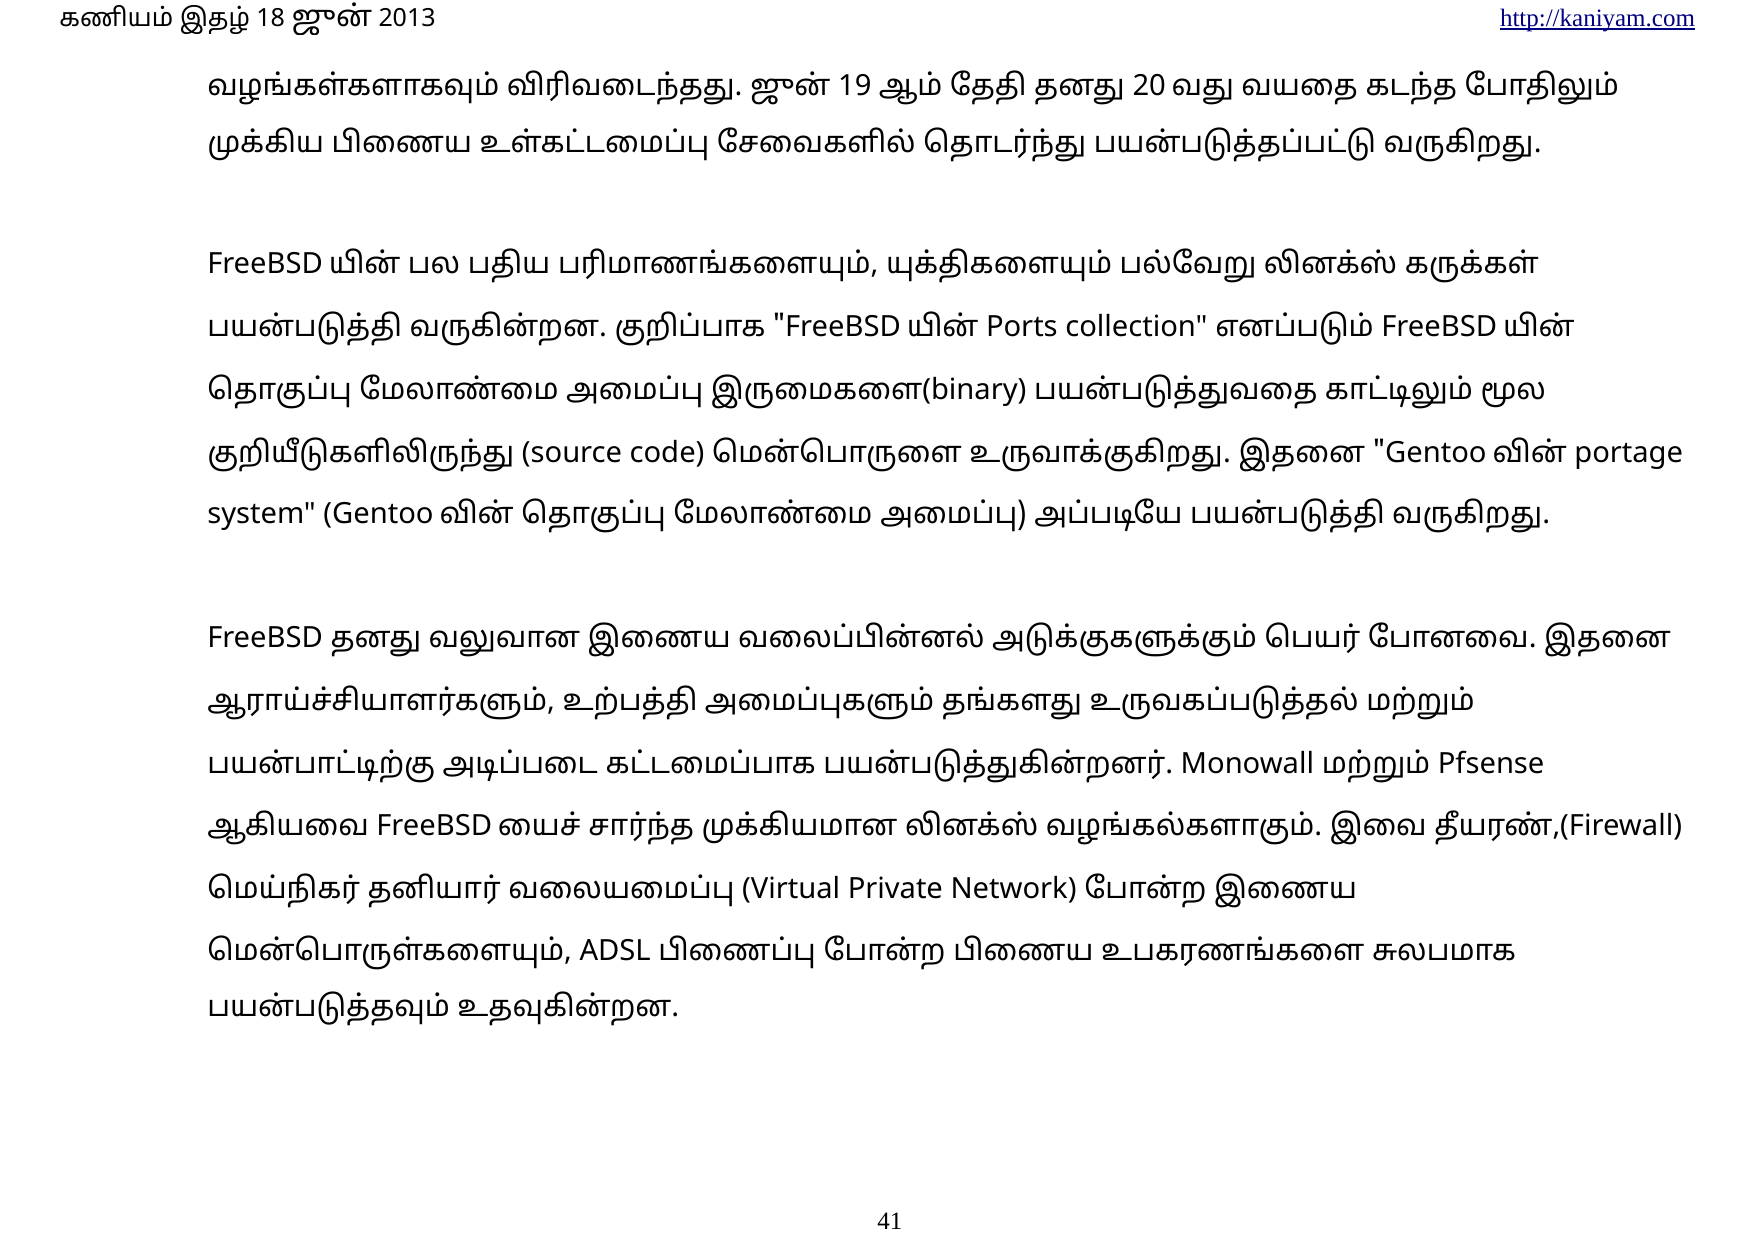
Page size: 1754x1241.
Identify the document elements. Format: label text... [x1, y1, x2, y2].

text FreeBSDயின் பல பதிய பரிமாணங்களையும், யுக்திகளையும் பல்வேறு லினக்ஸ் கருக்கள் பயன்படுத்தி வருகின்றன. குறிப்பாக "FreeBSDயின் Ports collection" எனப்படும் FreeBSDயின் தொகுப்பு மேலாண்மை அமைப்பு இருமைகளை(binary) பயன்படுத்துவதை காட்டிலும் மூல குறியீடுகளிலிருந்து (source code) மென்பொருளை உருவாக்குகிறது. இதனை "Gentooவின் portage system" (Gentooவின் தொகுப்பு மேலாண்மை அமைப்பு) அப்படியே பயன்படுத்தி வருகிறது. [207, 243, 1695, 536]
text FreeBSD தனது வலுவான இணைய வலைப்பின்னல் அடுக்குகளுக்கும் பெயர் போனவை. இதனை ஆராய்ச்சியாளர்களும், உற்பத்தி அமைப்புகளும் தங்களது உருவகப்படுத்தல் மற்றும் பயன்பாட்டிற்கு அடிப்படை கட்டமைப்பாக பயன்படுத்துகின்றனர். Monowall மற்றும் Pfsense ஆகியவை FreeBSDயைச் சார்ந்த முக்கியமான லினக்ஸ் வழங்கல்களாகும். இவை தீயரண்,(Firewall) மெய்நிகர் தனியார் வலையமைப்பு (Virtual Private Network) போன்ற இணைய மென்பொருள்களையும், ADSL பிணைப்பு போன்ற பிணைய உபகரணங்களை சுலபமாக பயன்படுத்தவும் உதவுகின்றன. [207, 617, 1695, 1027]
text வழங்கள்களாகவும் விரிவடைந்தது. ஜுன் 19 ஆம் தேதி தனது 20வது வயதை கடந்த போதிலும் முக்கிய பிணைய உள்கட்டமைப்பு சேவைகளில் தொடர்ந்து பயன்படுத்தப்பட்டு வருகிறது. [207, 64, 1695, 164]
